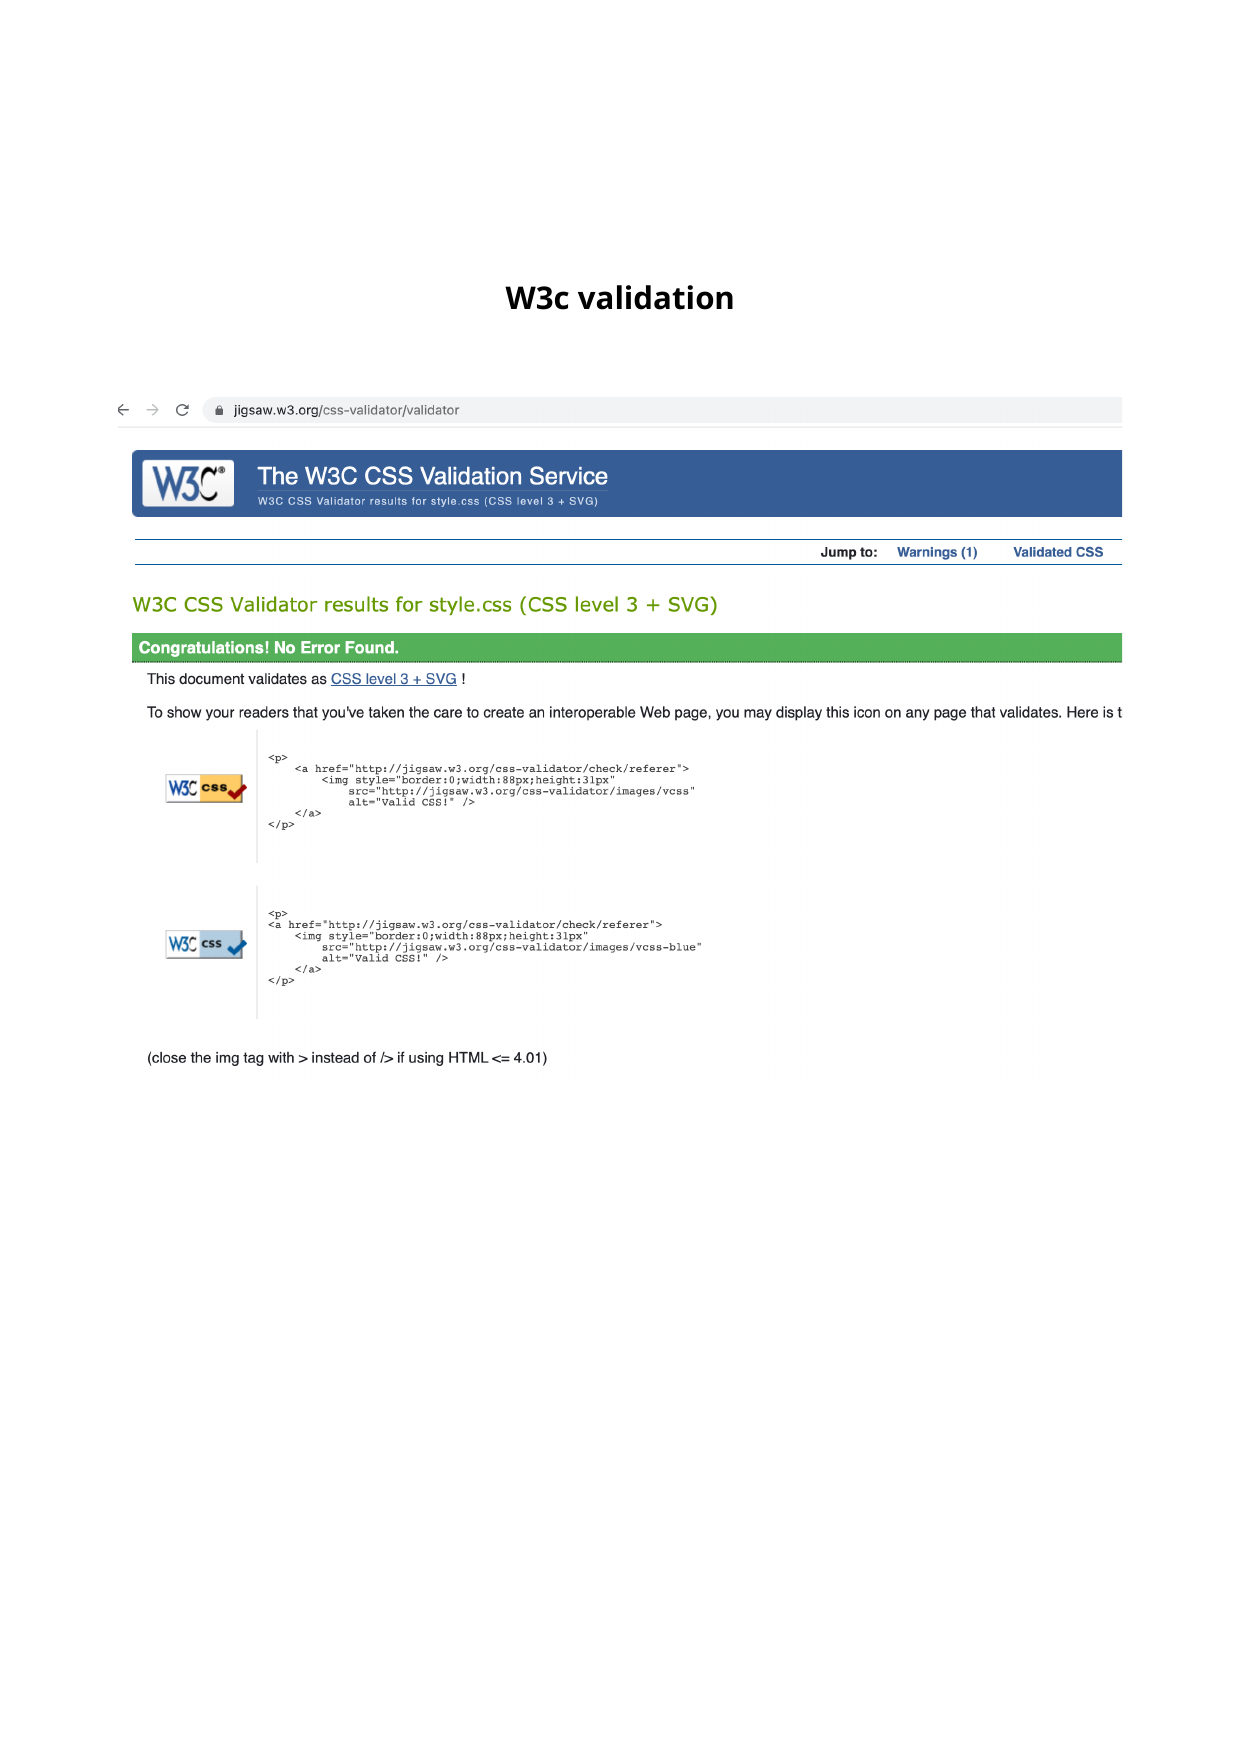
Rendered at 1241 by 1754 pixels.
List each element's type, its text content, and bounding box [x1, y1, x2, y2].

picture [118, 395, 1123, 1082]
text W3c validation [118, 276, 1122, 318]
